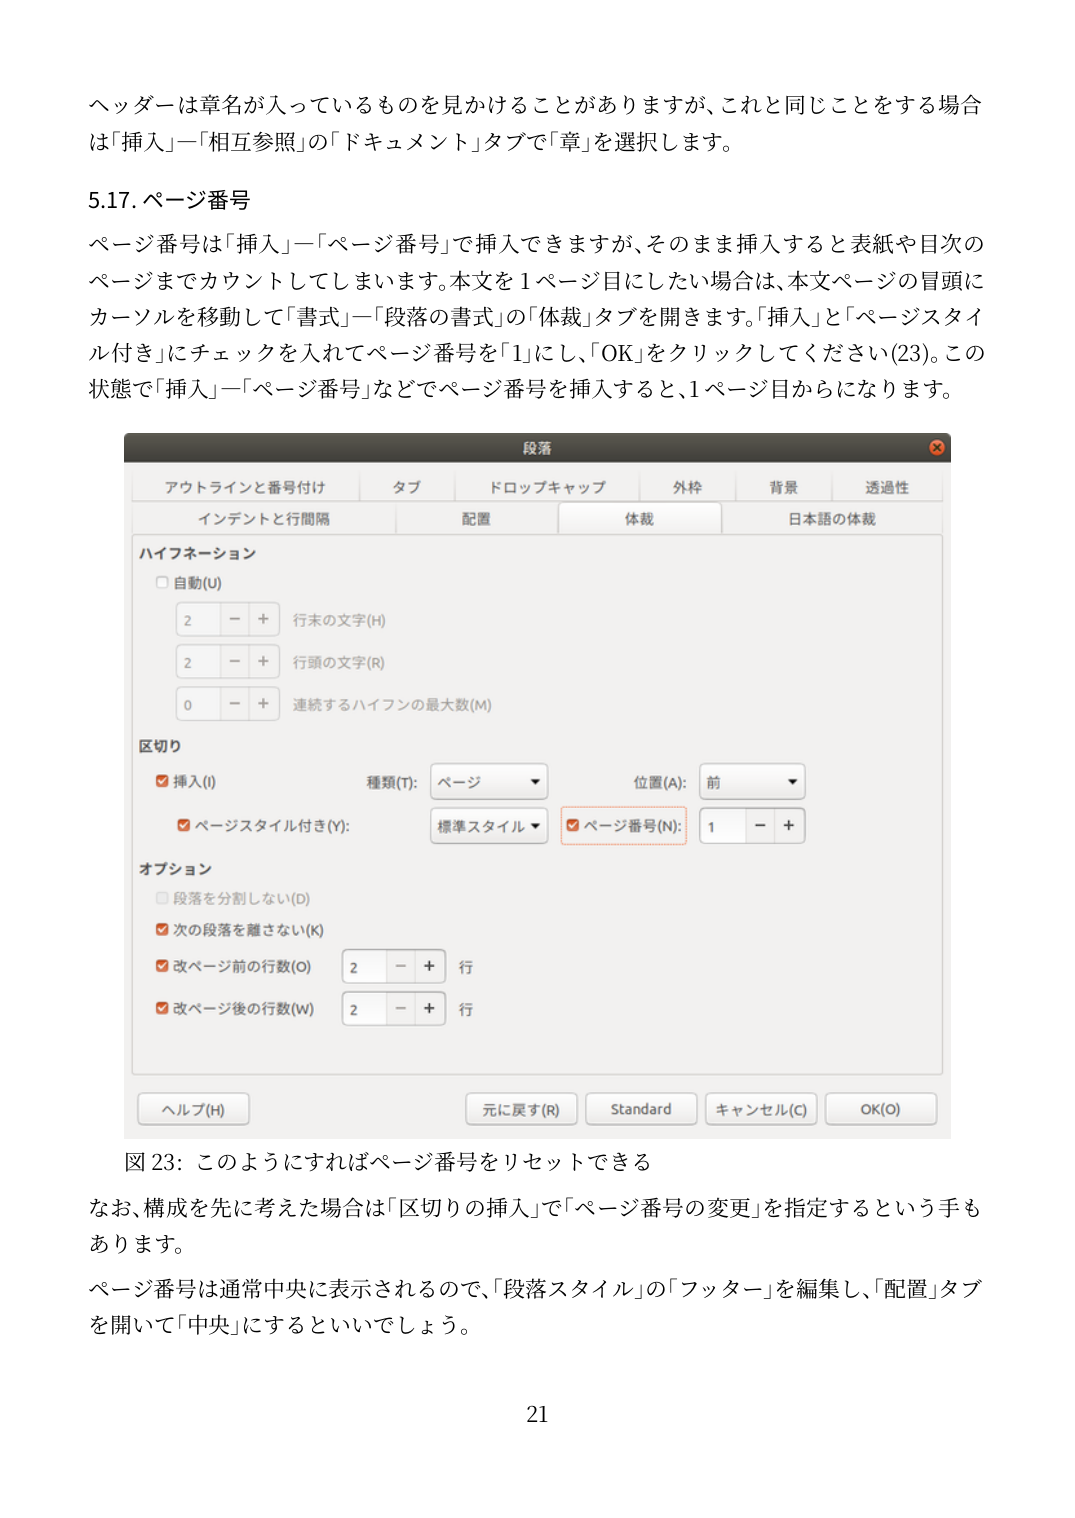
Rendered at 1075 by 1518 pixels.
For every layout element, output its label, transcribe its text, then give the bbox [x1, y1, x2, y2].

text ページ番号は「挿入」―「ページ番号」で挿入できますが、そのまま挿入すると表紙や目次のページまでカウントしてしまいます。本文を1ページ目にしたい場合は、本文ページの冒頭にカーソルを移動して「書式」―「段落の書式」の「体裁」タブを開きます。「挿入」と「ページスタイル付き」にチェックを入れてページ番号を「1」にし、「OK」をクリックしてください(図 23)。この状態で「挿入」―「ページ番号」などでページ番号を挿入すると、1ページ目からになります。 [124, 421, 951, 433]
text ヘッダーは章名が入っているものを見かけることがありますが、これと同じことをする場合は「挿入」―「相互参照」の「ドキュメント」タブで「章」を選択します。 [88, 88, 986, 156]
text ページ番号は「挿入」―「ページ番号」で挿入できますが、そのまま挿入すると表紙や目次のページまでカウントしてしまいます。本文を1ページ目にしたい場合は、本文ページの冒頭にカーソルを移動して「書式」―「段落の書式」の「体裁」タブを開きます。「挿入」と「ページスタイル付き」にチェックを入れてページ番号を「1」にし、「OK」をクリックしてください(図 23)。この状態で「挿入」―「ページ番号」などでページ番号を挿入すると、1ページ目からになります。 [124, 1176, 951, 1187]
picture [124, 433, 951, 1139]
subtitle ページ番号 [88, 183, 986, 215]
text なお、構成を先に考えた場合は「区切りの挿入」で「ページ番号の変更」を指定するという手もあります。 [88, 417, 986, 1259]
text ページ番号は「挿入」―「ページ番号」で挿入できますが、そのまま挿入すると表紙や目次のページまでカウントしてしまいます。本文を1ページ目にしたい場合は、本文ページの冒頭にカーソルを移動して「書式」―「段落の書式」の「体裁」タブを開きます。「挿入」と「ページスタイル付き」にチェックを入れてページ番号を「1」にし、「OK」をクリックしてください(図 23)。この状態で「挿入」―「ページ番号」などでページ番号を挿入すると、1ページ目からになります。 [88, 228, 986, 404]
text ページ番号は通常中央に表示されるので、「段落スタイル」の「フッター」を編集し、「配置」タブを開いて「中央」にするといいでしょう。 [88, 1272, 986, 1339]
text 図 23: このようにすればページ番号をリセットできる [124, 1139, 951, 1176]
